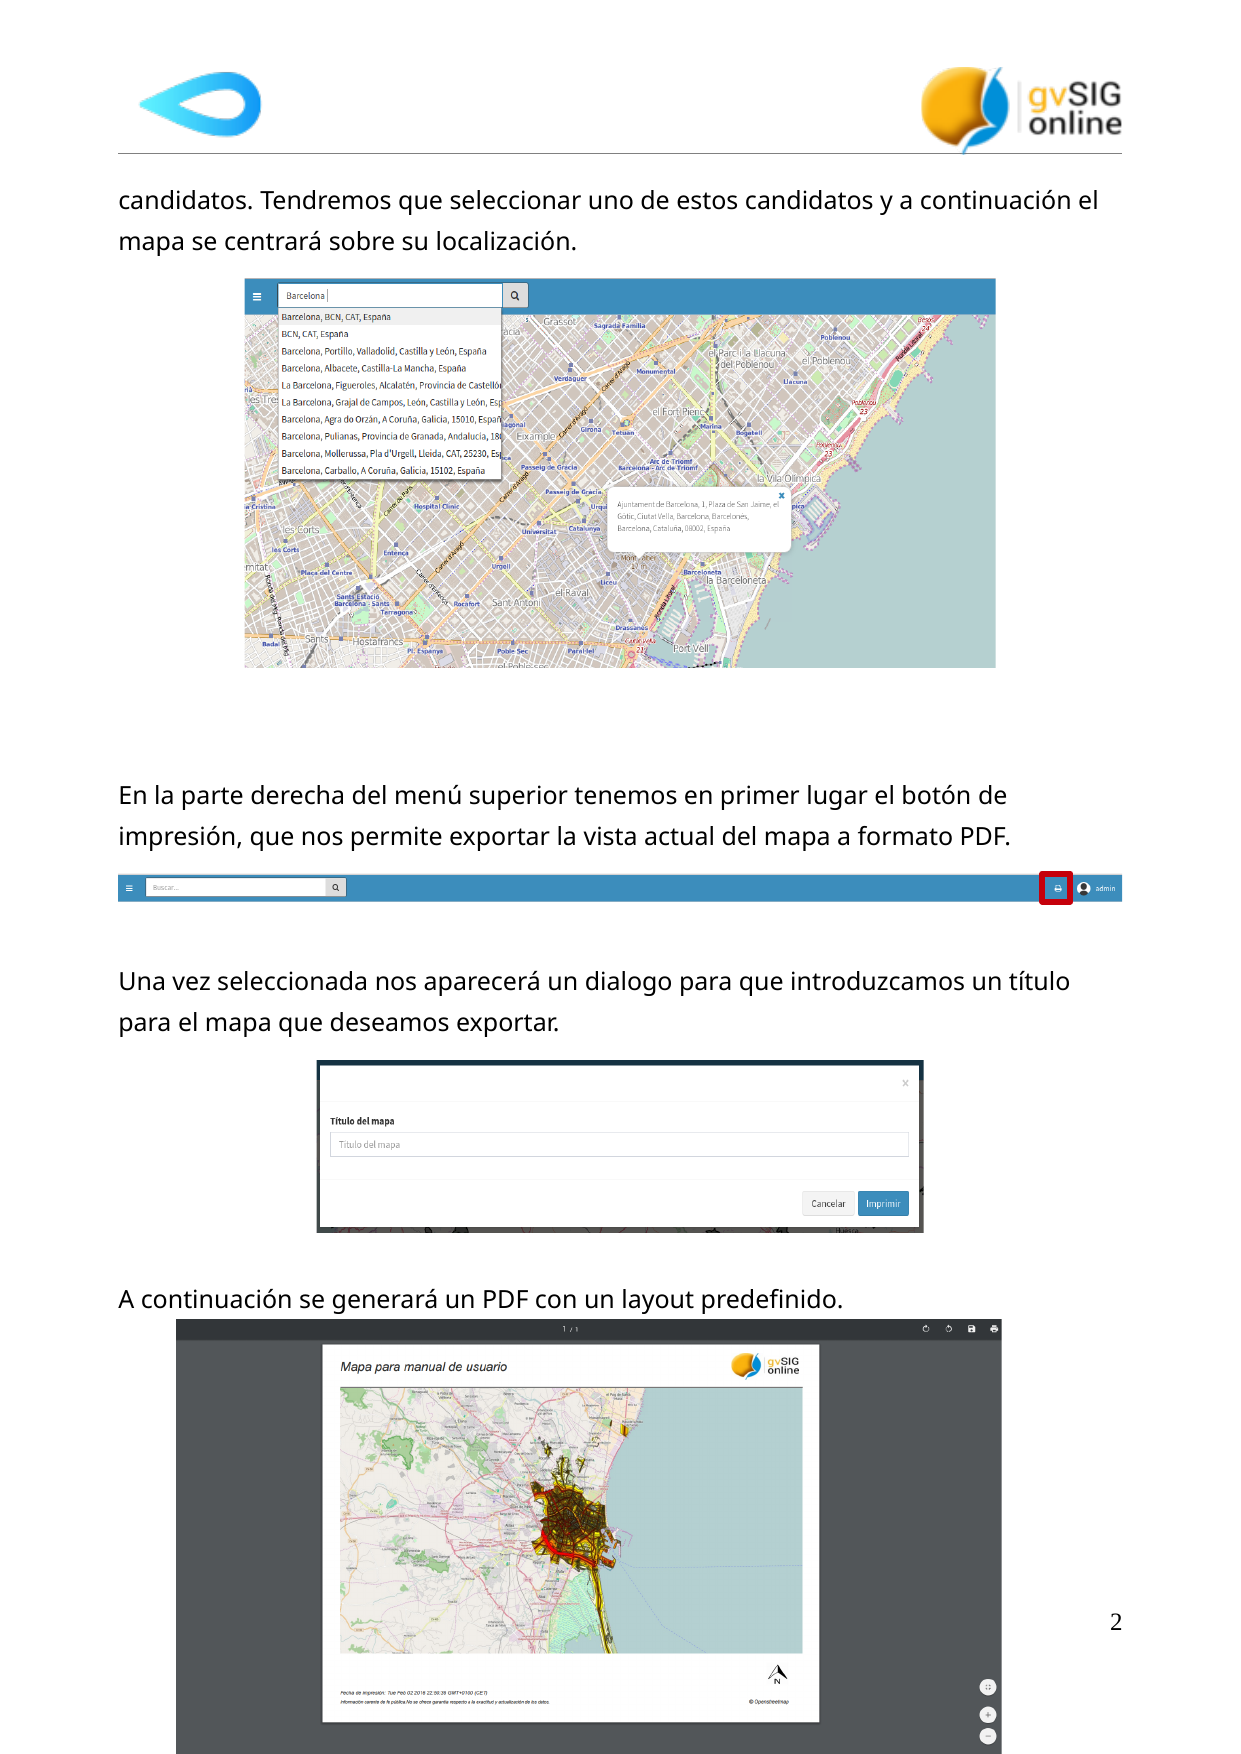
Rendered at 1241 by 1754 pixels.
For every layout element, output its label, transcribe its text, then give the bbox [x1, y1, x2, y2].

picture [1073, 873, 1123, 902]
picture [316, 1060, 924, 1233]
picture [176, 1319, 1002, 1754]
picture [118, 873, 1039, 902]
text En la parte derecha del menú superior tenemos en primer lugar el botón de impresión, que nos permite exportar la vista actual del mapa a formato PDF. [118, 777, 1122, 852]
picture [921, 67, 1122, 155]
picture [244, 278, 996, 668]
text A continuación se generará un PDF con un layout predefinido. [118, 1282, 1122, 1316]
text Una vez seleccionada nos aparecerá un dialogo para que introduzcamos un título para el mapa que deseamos exportar. [118, 964, 1122, 1039]
picture [1045, 877, 1067, 899]
text candidatos. Tendremos que seleccionar uno de estos candidatos y a continuación el mapa se centrará sobre su localización. [118, 182, 1122, 257]
picture [119, 62, 282, 154]
